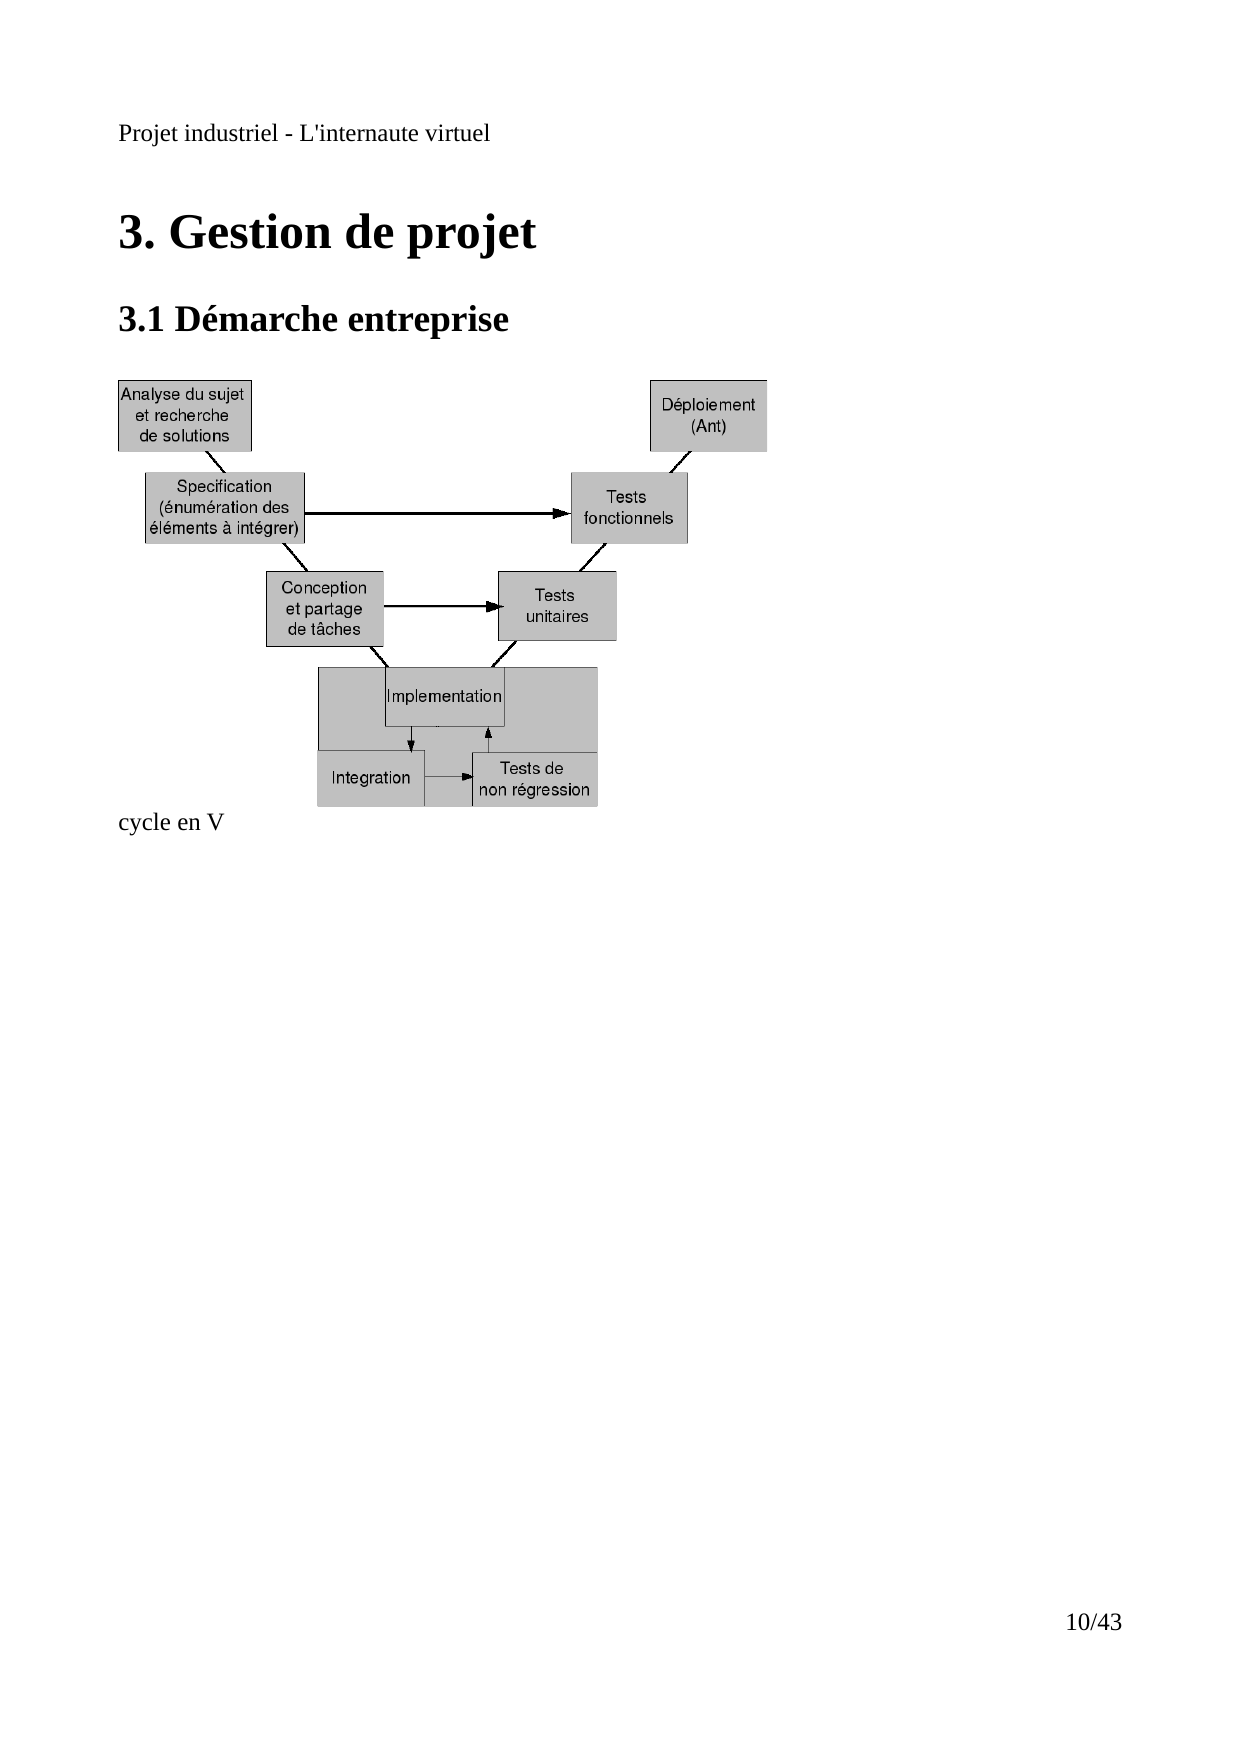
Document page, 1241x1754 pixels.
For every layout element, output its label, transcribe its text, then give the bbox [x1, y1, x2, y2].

subtitle 3.1 Démarche entreprise [118, 296, 1122, 339]
subtitle 3. Gestion de projet [118, 201, 1122, 259]
picture [118, 380, 768, 807]
text cycle en V [118, 807, 1122, 836]
